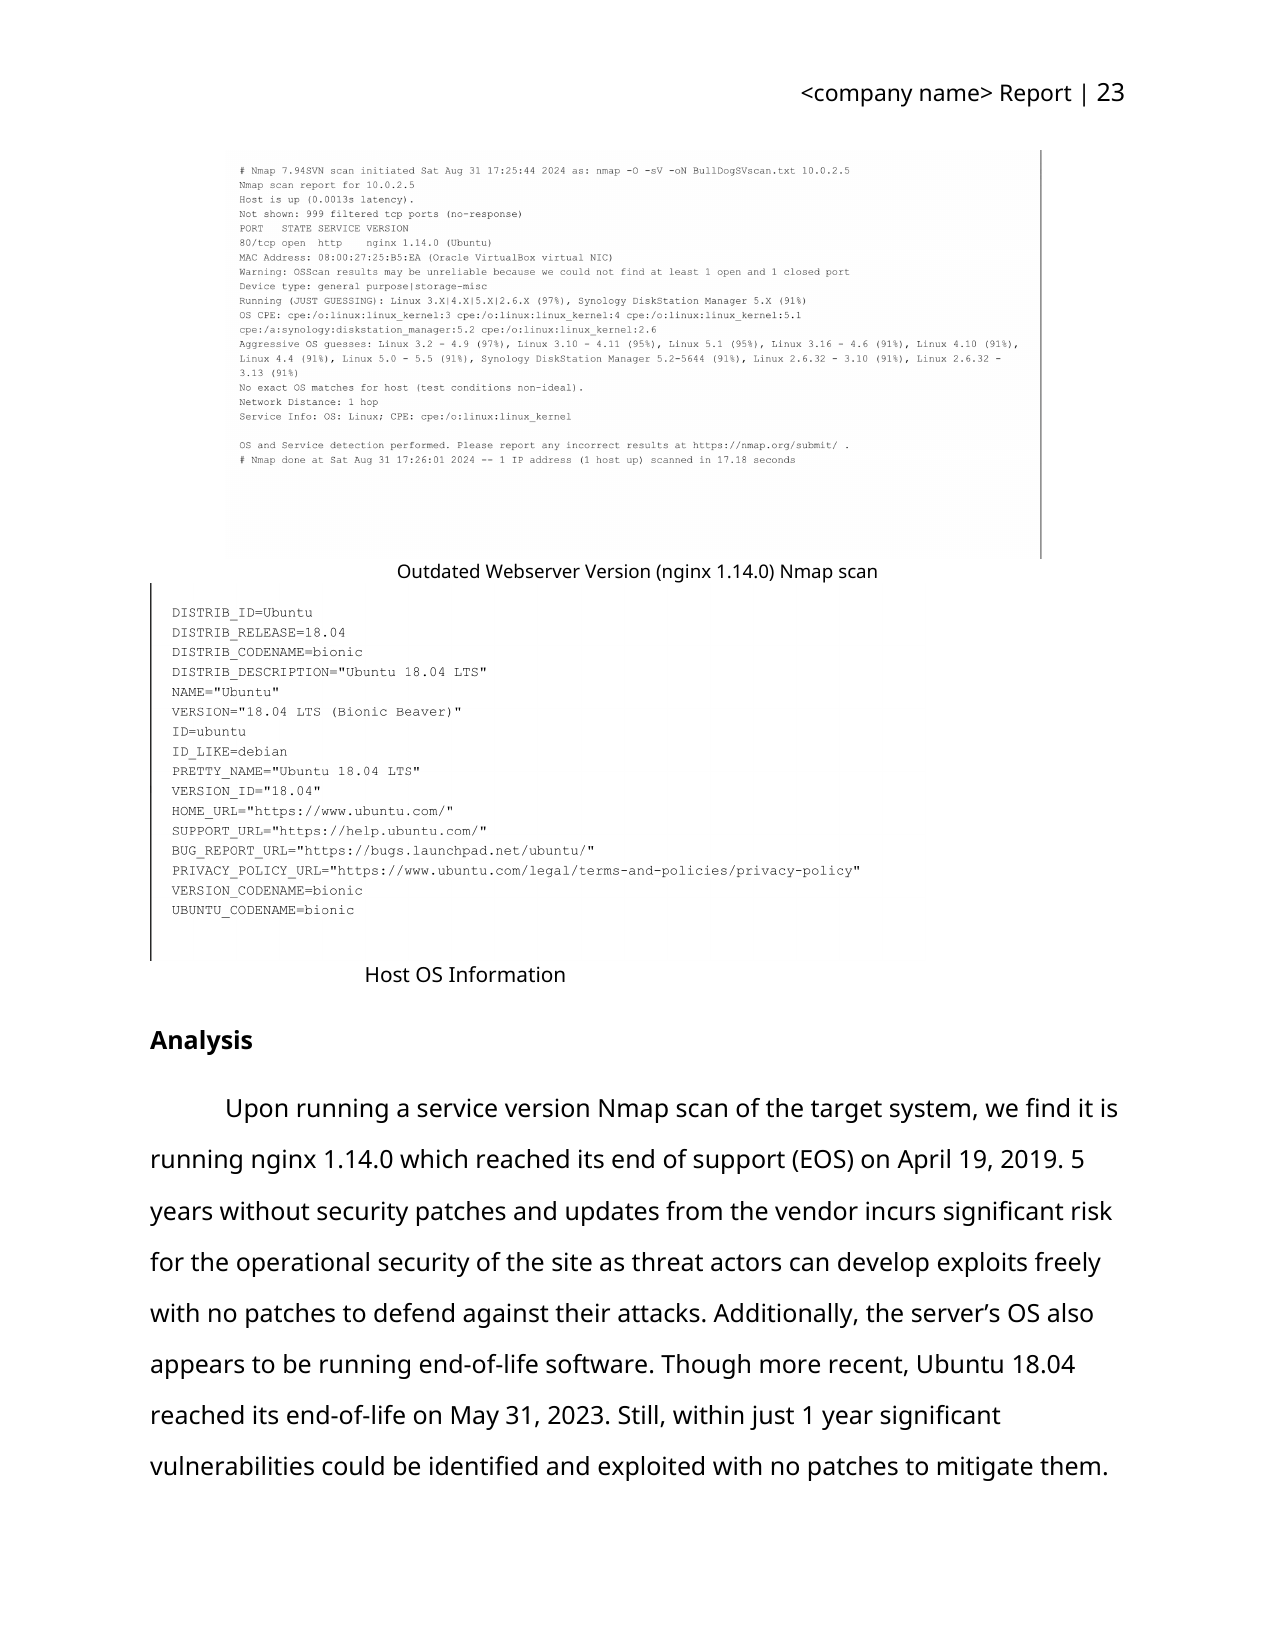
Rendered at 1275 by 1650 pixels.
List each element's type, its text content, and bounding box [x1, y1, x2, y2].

text Outdated Webserver Version (nginx 1.14.0) Nmap scan [150, 558, 1125, 584]
text Host OS Information [150, 960, 1125, 989]
text Analysis [150, 1023, 1125, 1057]
picture [150, 583, 926, 961]
text Upon running a service version Nmap scan of the target system, we find it is running nginx 1.14.0 which reached its end of support (EOS) on April 19, 2019. 5 years without security patches and updates from the vendor incurs significant risk for the operational security of the site as threat actors can develop exploits freely with no patches to defend against their attacks. Additionally, the server’s OS also appears to be running end-of-life software. Though more recent, Ubuntu 18.04 reached its end-of-life on May 31, 2023. Still, within just 1 year significant vulnerabilities could be identified and exploited with no patches to mitigate them. [150, 1091, 1125, 1482]
picture [225, 150, 1042, 559]
